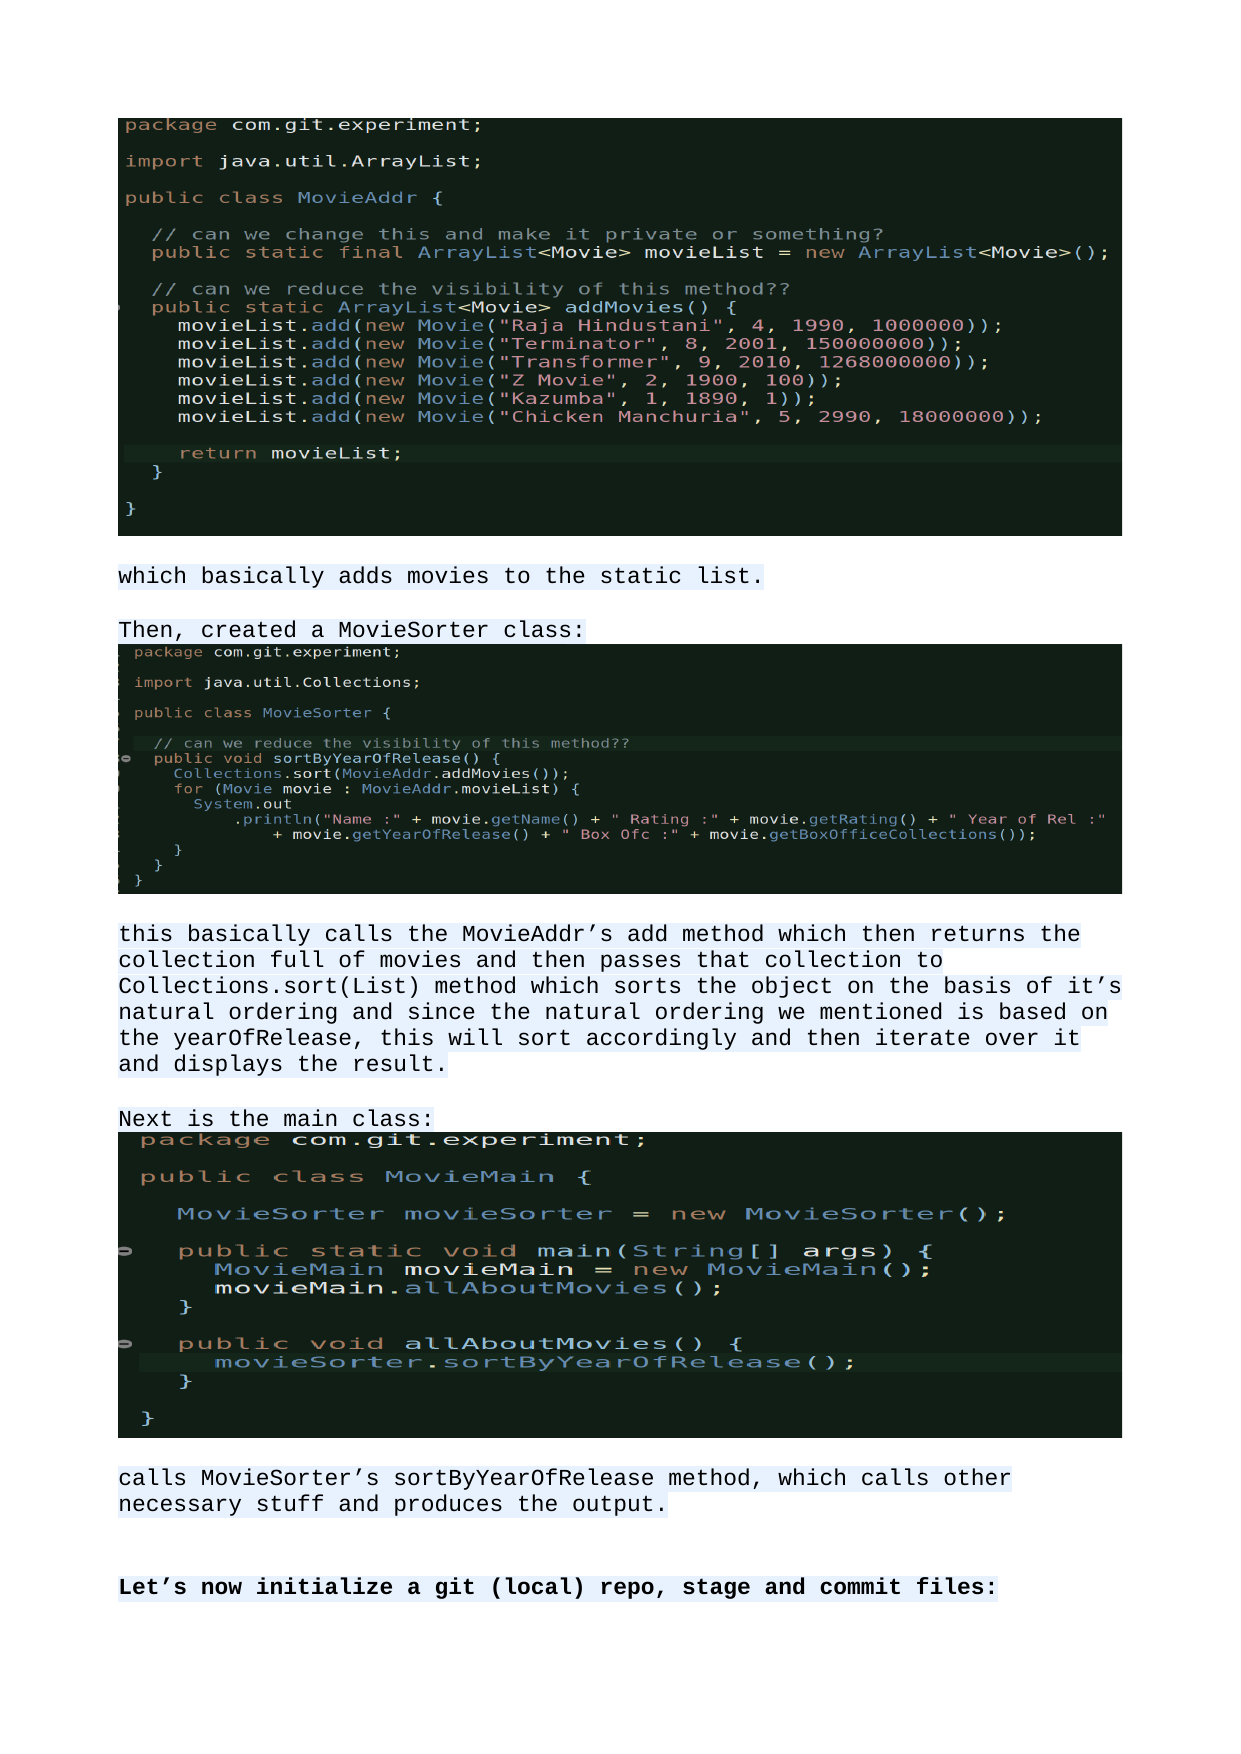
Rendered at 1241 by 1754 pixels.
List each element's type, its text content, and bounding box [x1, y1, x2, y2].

text which basically adds movies to the static list. [118, 564, 1122, 590]
text this basically calls the MovieAddr’s add method which then returns the collection full of movies and then passes that collection to Collections.sort(List) method which sorts the object on the basis of it’s natural ordering and since the natural ordering we mentioned is based on the yearOfRelease, this will sort accordingly and then iterate over it and displays the result. [118, 923, 1122, 1078]
text Next is the main class: [118, 1107, 1122, 1132]
picture [118, 644, 1123, 894]
picture [118, 118, 1123, 536]
picture [118, 1132, 1123, 1438]
text Then, created a MovieSorter class: [118, 619, 1122, 644]
text calls MovieSorter’s sortByYearOfRelease method, which calls other necessary stuff and produces the output. [118, 1466, 1122, 1518]
text Let’s now initialize a git (local) repo, stage and commit files: [118, 1576, 1122, 1602]
